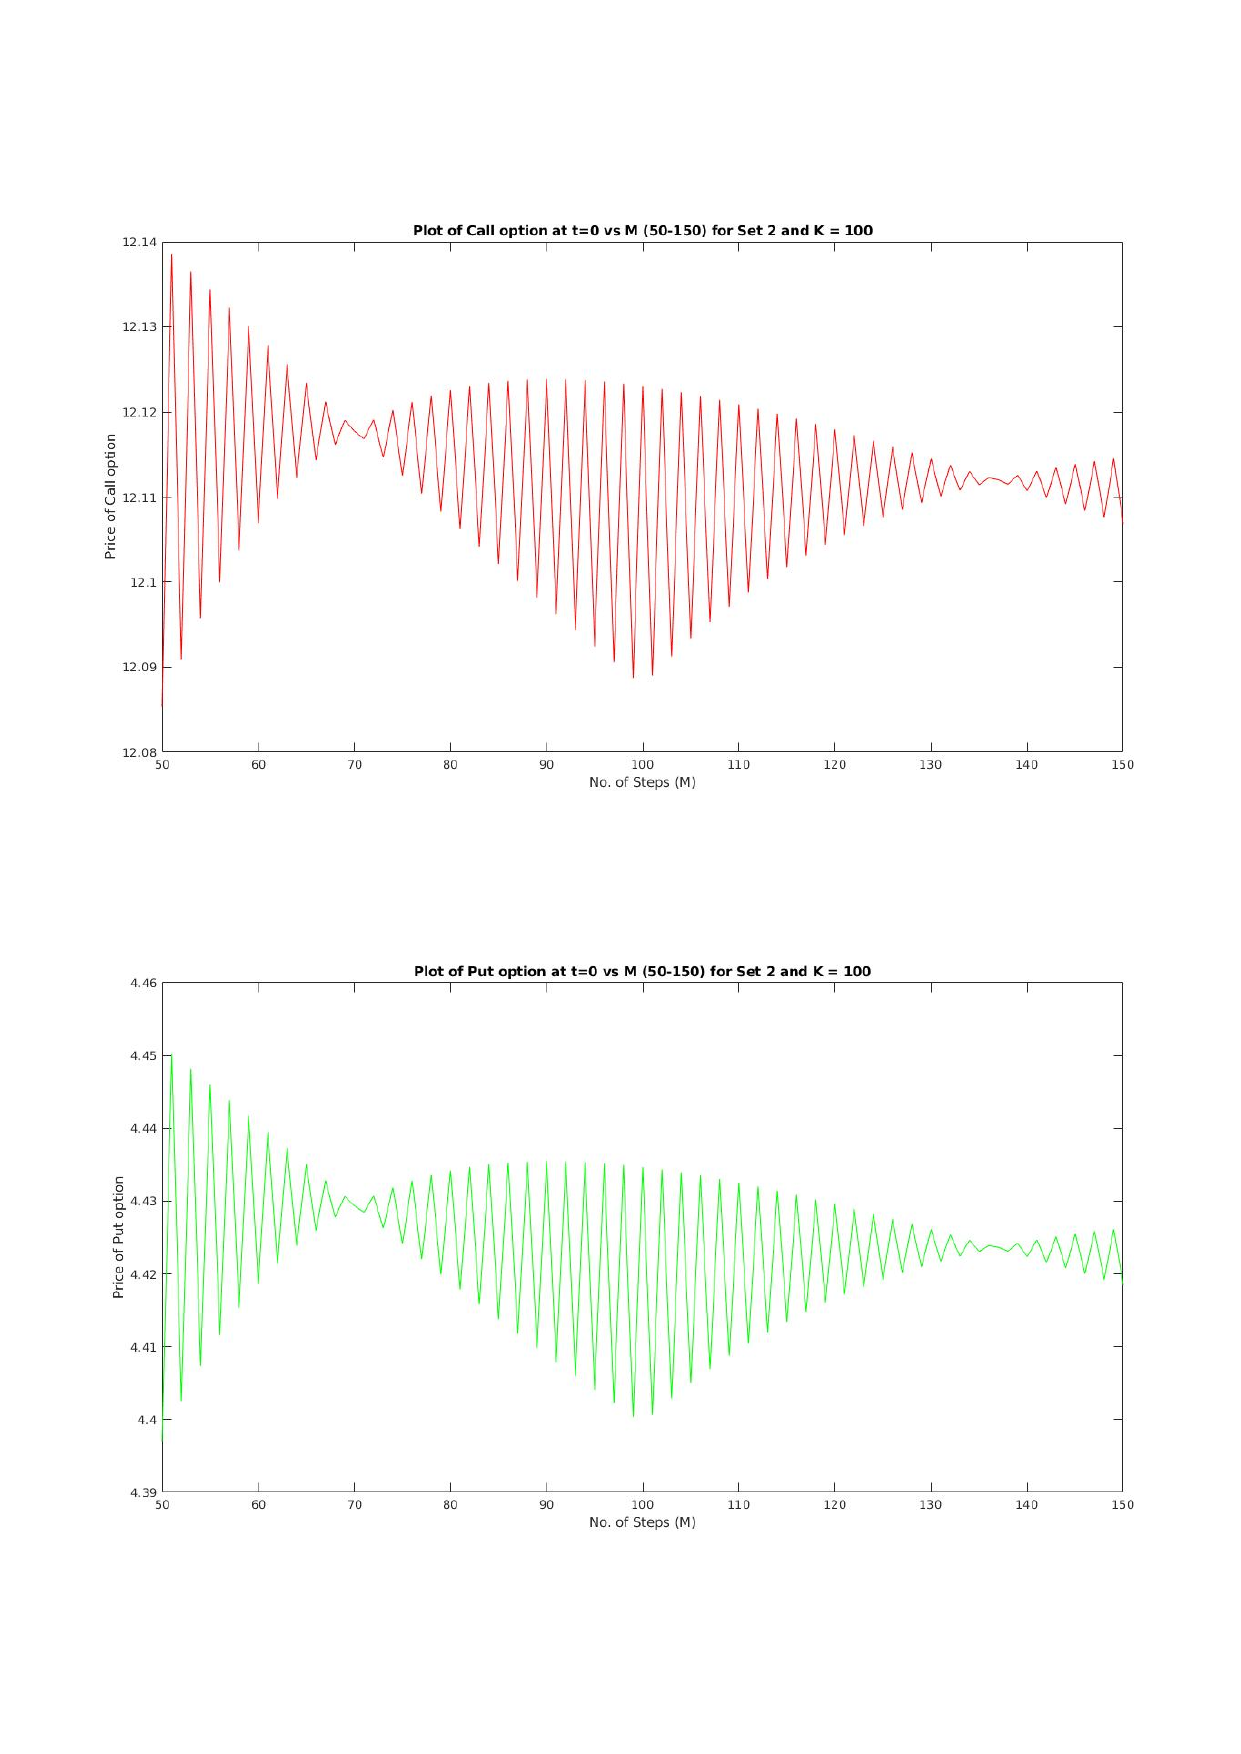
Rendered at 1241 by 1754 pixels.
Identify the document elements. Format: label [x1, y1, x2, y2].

picture [0, 935, 1241, 1561]
picture [0, 194, 1241, 821]
